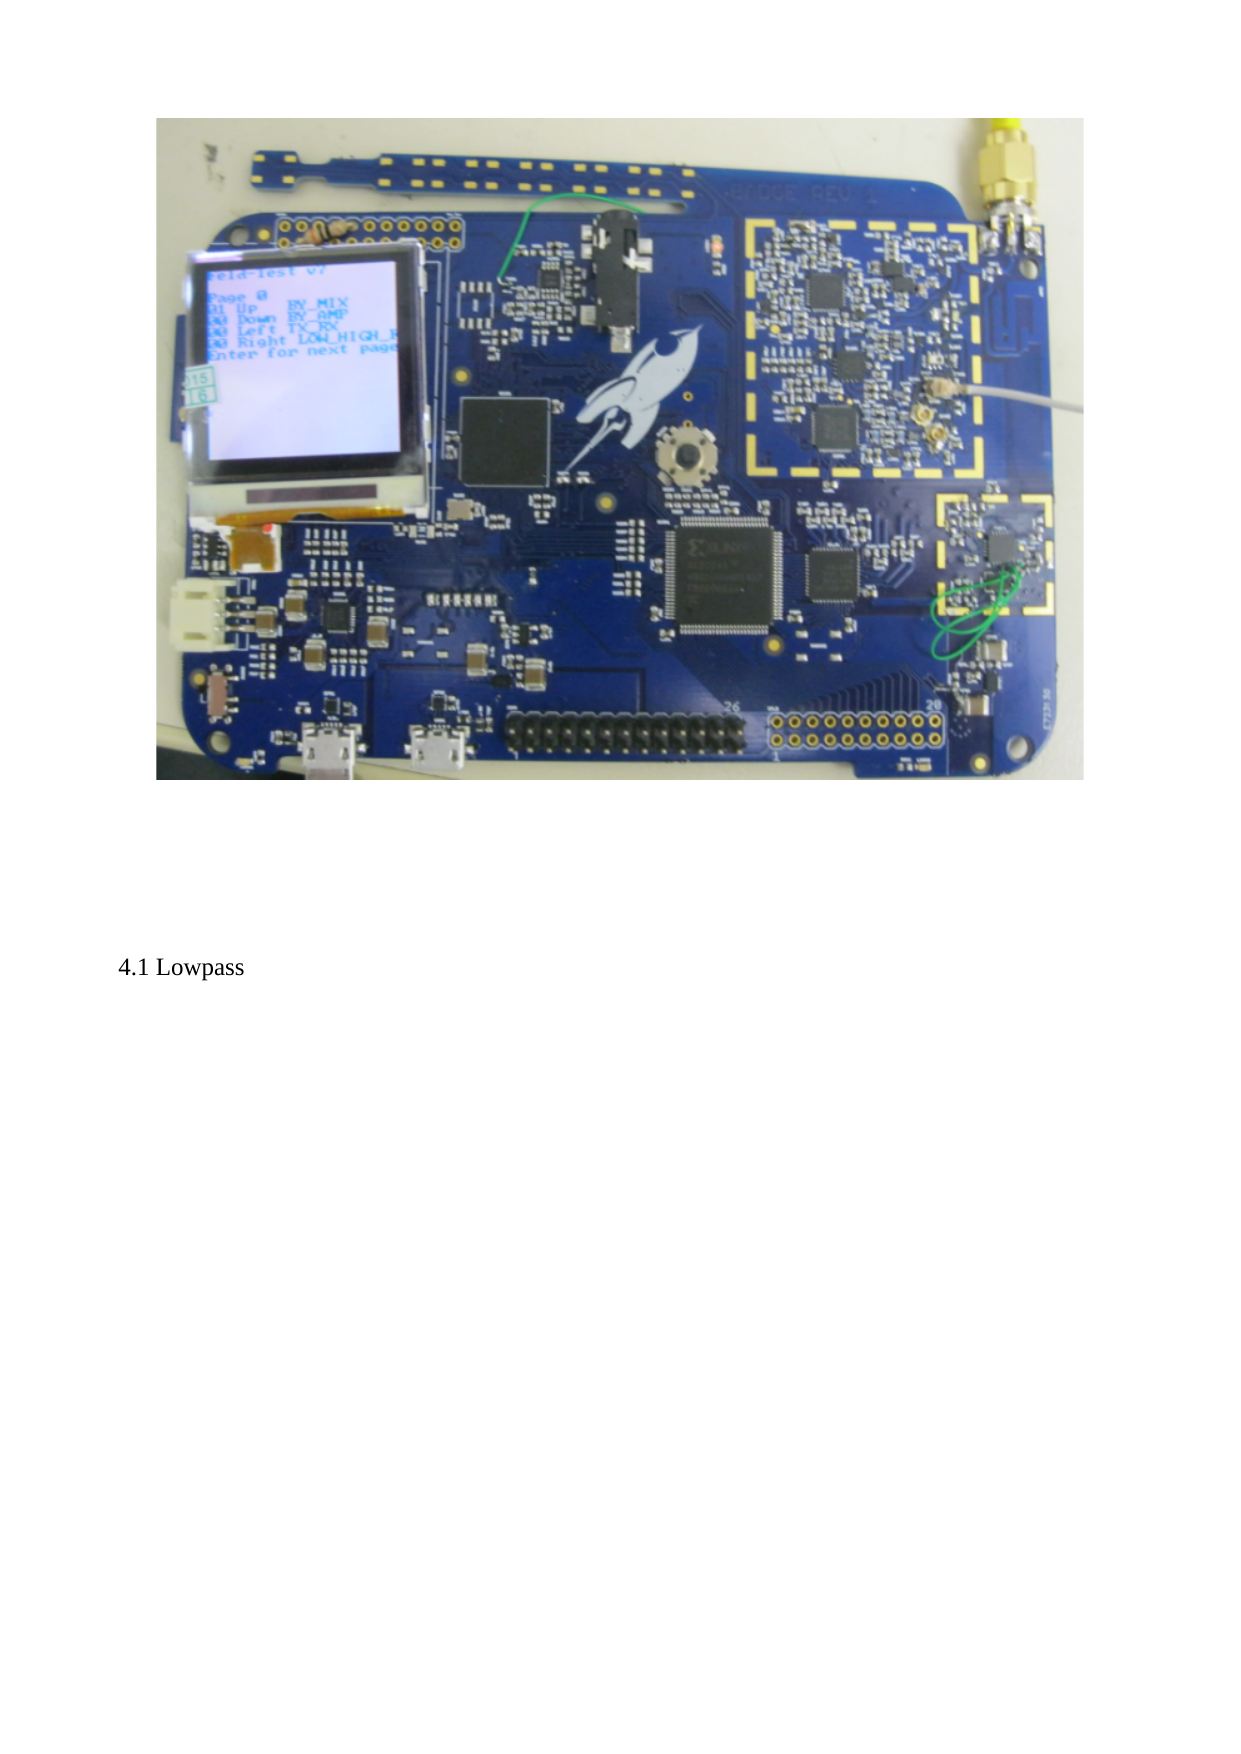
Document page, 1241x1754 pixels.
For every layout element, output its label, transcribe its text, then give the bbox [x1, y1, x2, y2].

text 4.1 Lowpass [118, 952, 1122, 981]
picture [156, 118, 1084, 780]
